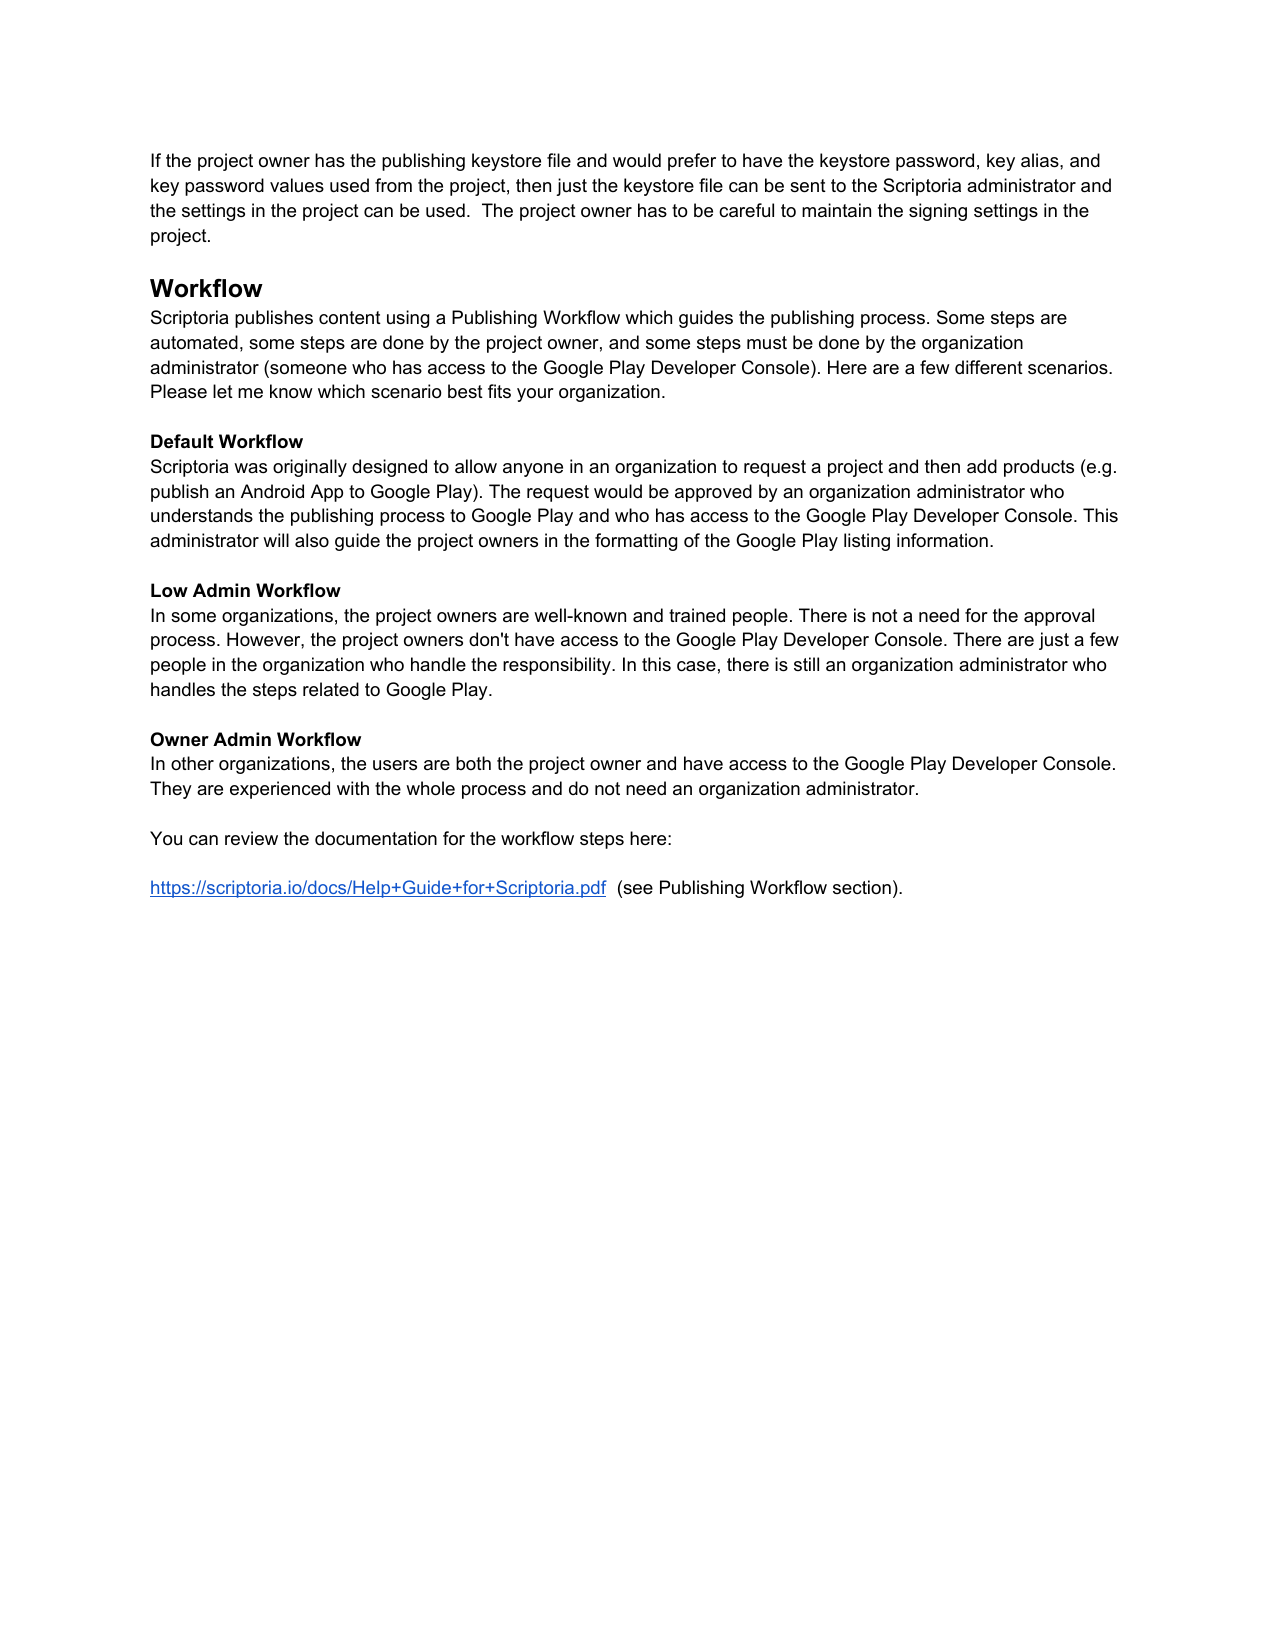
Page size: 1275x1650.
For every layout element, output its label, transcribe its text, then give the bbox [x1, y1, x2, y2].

text Low Admin Workflow [150, 580, 1125, 601]
text In other organizations, the users are both the project owner and have access to the Google Play Developer Console. They are experienced with the whole process and do not need an organization administrator. [150, 753, 1125, 799]
text Scriptoria was originally designed to allow anyone in an organization to request a project and then add products (e.g. publish an Android App to Google Play). The request would be approved by an organization administrator who understands the publishing process to Google Play and who has access to the Google Play Developer Console. This administrator will also guide the project owners in the formatting of the Google Play listing information. [150, 456, 1125, 552]
text If the project owner has the publishing keystore file and would prefer to have the keystore password, key alias, and key password values used from the project, then just the keystore file can be sent to the Scriptoria administrator and the settings in the project can be used. The project owner has to be careful to maintain the signing settings in the project. [150, 150, 1125, 246]
text You can review the documentation for the workflow steps here: [150, 828, 1125, 849]
text Owner Admin Workflow [150, 728, 1125, 750]
text https://scriptoria.io/docs/Help+Guide+for+Scriptoria.pdf (see Publishing Workflow section). [150, 877, 1125, 899]
text In some organizations, the project owners are well-known and trained people. There is not a need for the approval process. However, the project owners don't have access to the Google Play Developer Console. There are just a few people in the organization who handle the responsibility. In this case, there is still an organization administrator who handles the steps related to Google Play. [150, 604, 1125, 700]
text Workflow [150, 274, 1125, 303]
text Default Workflow [150, 431, 1125, 452]
text Scriptoria publishes content using a Publishing Workflow which guides the publishing process. Some steps are automated, some steps are done by the project owner, and some steps must be done by the organization administrator (someone who has access to the Google Play Developer Console). Here are a few different scenarios. Please let me know which scenario best fits your organization. [150, 307, 1125, 403]
